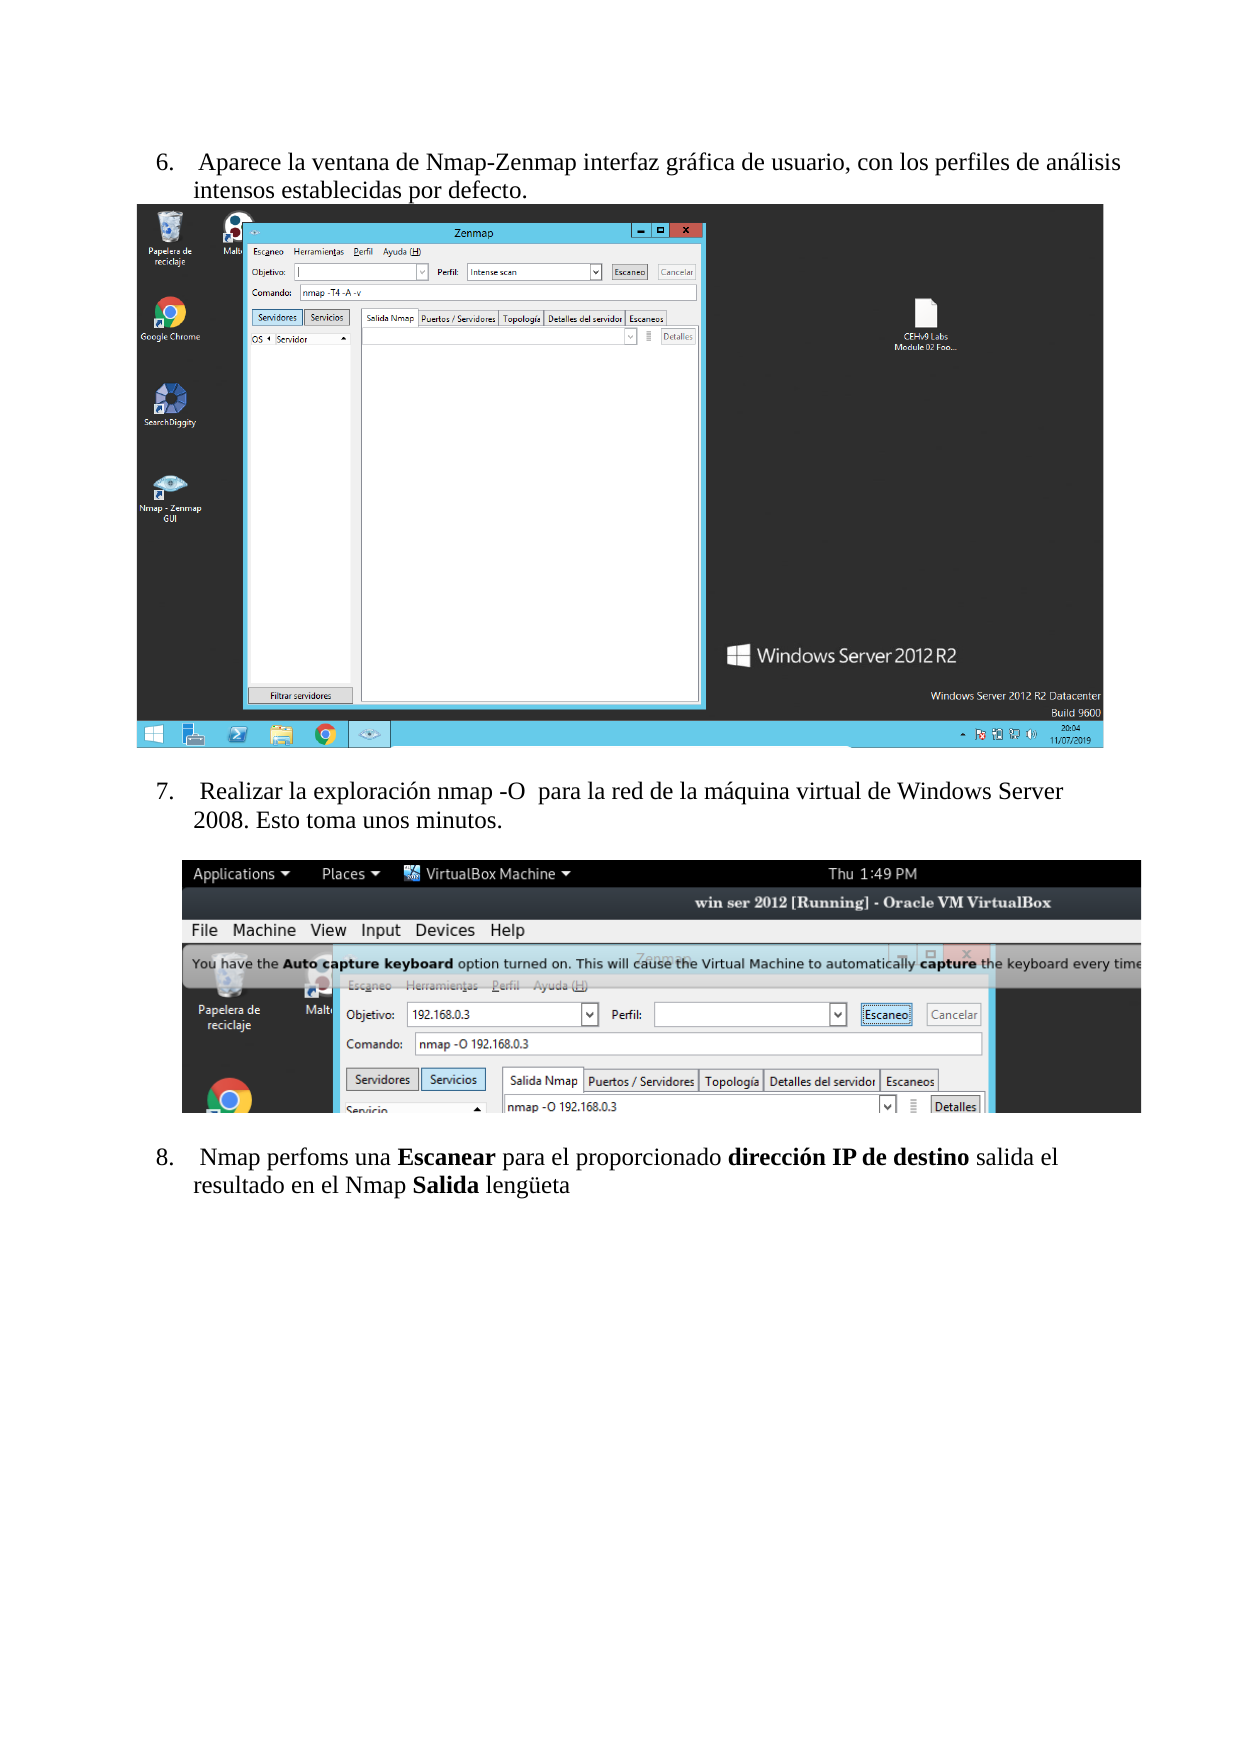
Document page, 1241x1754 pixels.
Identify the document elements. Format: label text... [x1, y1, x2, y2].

picture [136, 204, 1104, 748]
list Aparece la ventana de Nmap-Zenmap interfaz gráfica de usuario, con los perfiles de análisis intensos establecidas por defecto. [156, 147, 1122, 204]
list Realizar la exploración nmap -O para la red de la máquina virtual de Windows Server 2008. Esto toma unos minutos. [156, 776, 1122, 834]
list Nmap perfoms una Escanear para el proporcionado dirección IP de destino salida el resultado en el Nmap Salida lengüeta [156, 1142, 1122, 1199]
